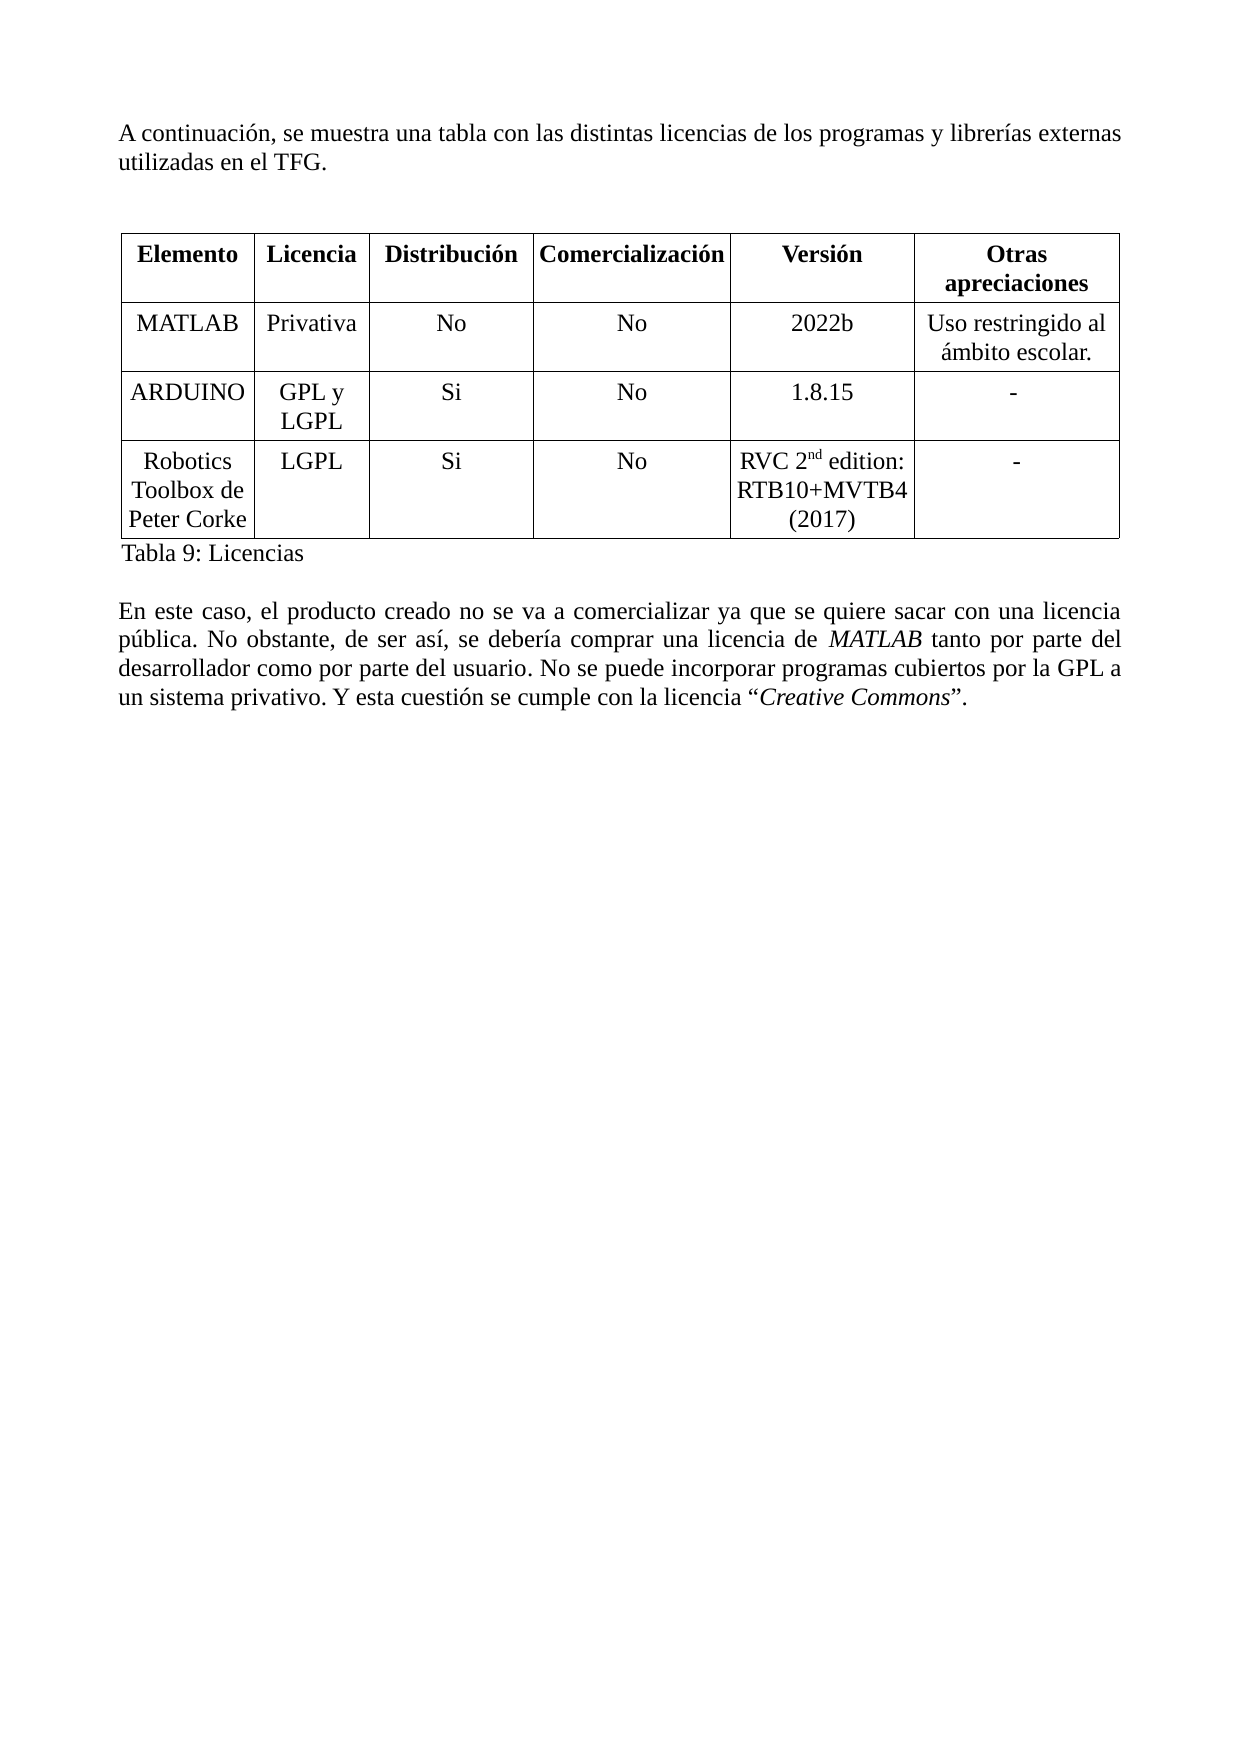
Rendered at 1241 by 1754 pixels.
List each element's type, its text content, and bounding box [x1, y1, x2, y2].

table_cell LGPL [255, 441, 369, 538]
table_cell - [915, 372, 1119, 440]
table_cell Robotics Toolbox de Peter Corke [122, 441, 254, 538]
table_cell No [534, 372, 730, 440]
table_header Distribución [370, 234, 533, 302]
text En este caso, el producto creado no se va a comercializar ya que se quiere sacar con una licencia pública. No obstante, de ser así, se debería comprar una licencia de MATLAB tanto por parte del desarrollador como por parte del usuario. No se puede incorporar programas cubiertos por la GPL a un sistema privativo. Y esta cuestión se cumple con la licencia “Creative Commons”. [118, 596, 1122, 711]
table_cell Si [370, 441, 533, 538]
table_cell Uso restringido al ámbito escolar. [915, 303, 1119, 371]
table_cell Si [370, 372, 533, 440]
table_cell No [534, 441, 730, 538]
table_cell GPL y LGPL [255, 372, 369, 440]
table_header Versión [731, 234, 914, 302]
table_cell No [370, 303, 533, 371]
table_header Elemento [122, 234, 254, 302]
table_cell 1.8.15 [731, 372, 914, 440]
table_cell No [534, 303, 730, 371]
table_cell RVC 2nd edition: RTB10+MVTB4 (2017) [731, 441, 914, 538]
table_cell - [915, 441, 1119, 538]
text Tabla 9: Licencias [121, 539, 1119, 567]
table_cell ARDUINO [122, 372, 254, 440]
table_header Otras apreciaciones [915, 234, 1119, 302]
table_cell 2022b [731, 303, 914, 371]
table_header Comercialización [534, 234, 730, 302]
text A continuación, se muestra una tabla con las distintas licencias de los programas y librerías externas utilizadas en el TFG. [118, 118, 1122, 176]
table_cell MATLAB [122, 303, 254, 371]
table_cell Privativa [255, 303, 369, 371]
table_header Licencia [255, 234, 369, 302]
